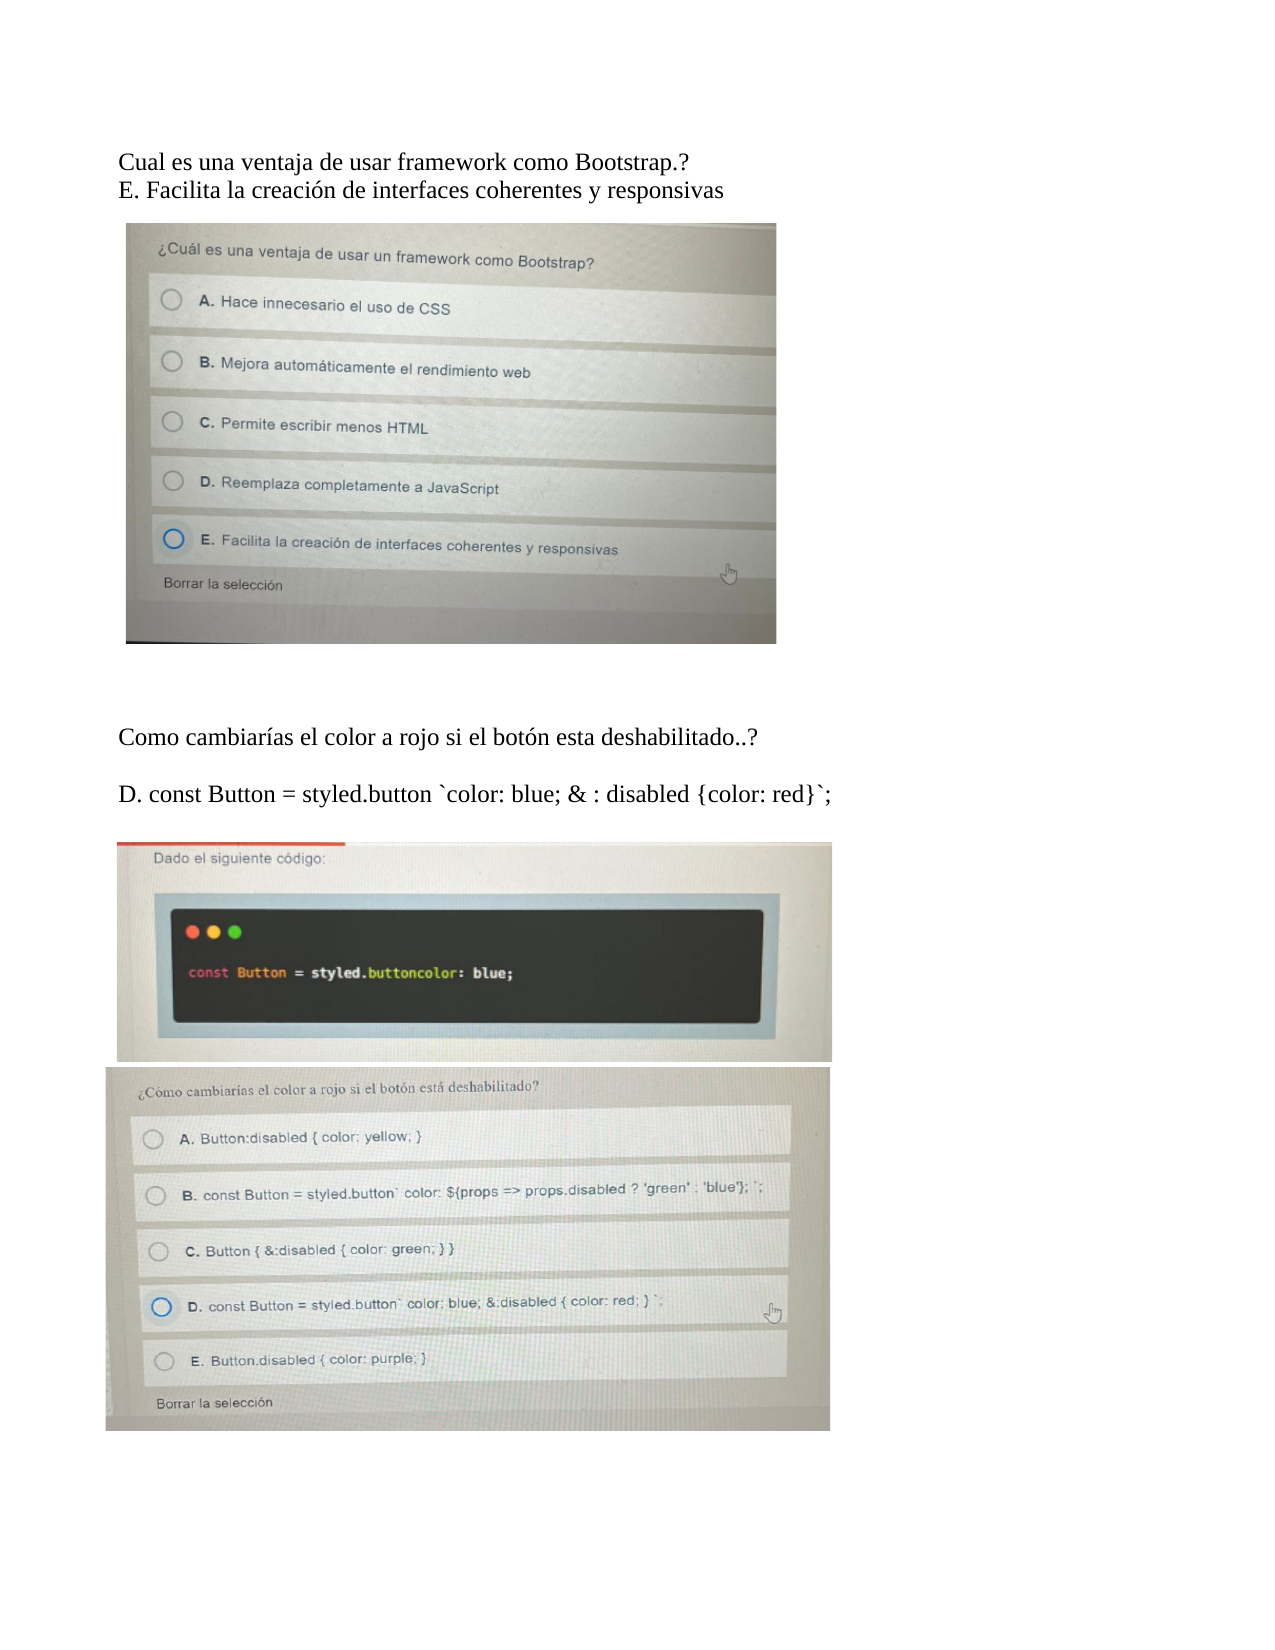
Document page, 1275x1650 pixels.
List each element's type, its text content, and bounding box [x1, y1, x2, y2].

text Cual es una ventaja de usar framework como Bootstrap.? [118, 147, 1157, 176]
text Como cambiarías el color a rojo si el botón esta deshabilitado..? [118, 722, 1157, 751]
picture [125, 223, 777, 644]
picture [116, 842, 833, 1062]
text D. const Button = styled.button `color: blue; & : disabled {color: red}`; [118, 779, 1157, 808]
text E. Facilita la creación de interfaces coherentes y responsivas [118, 176, 1157, 204]
picture [105, 1067, 831, 1431]
